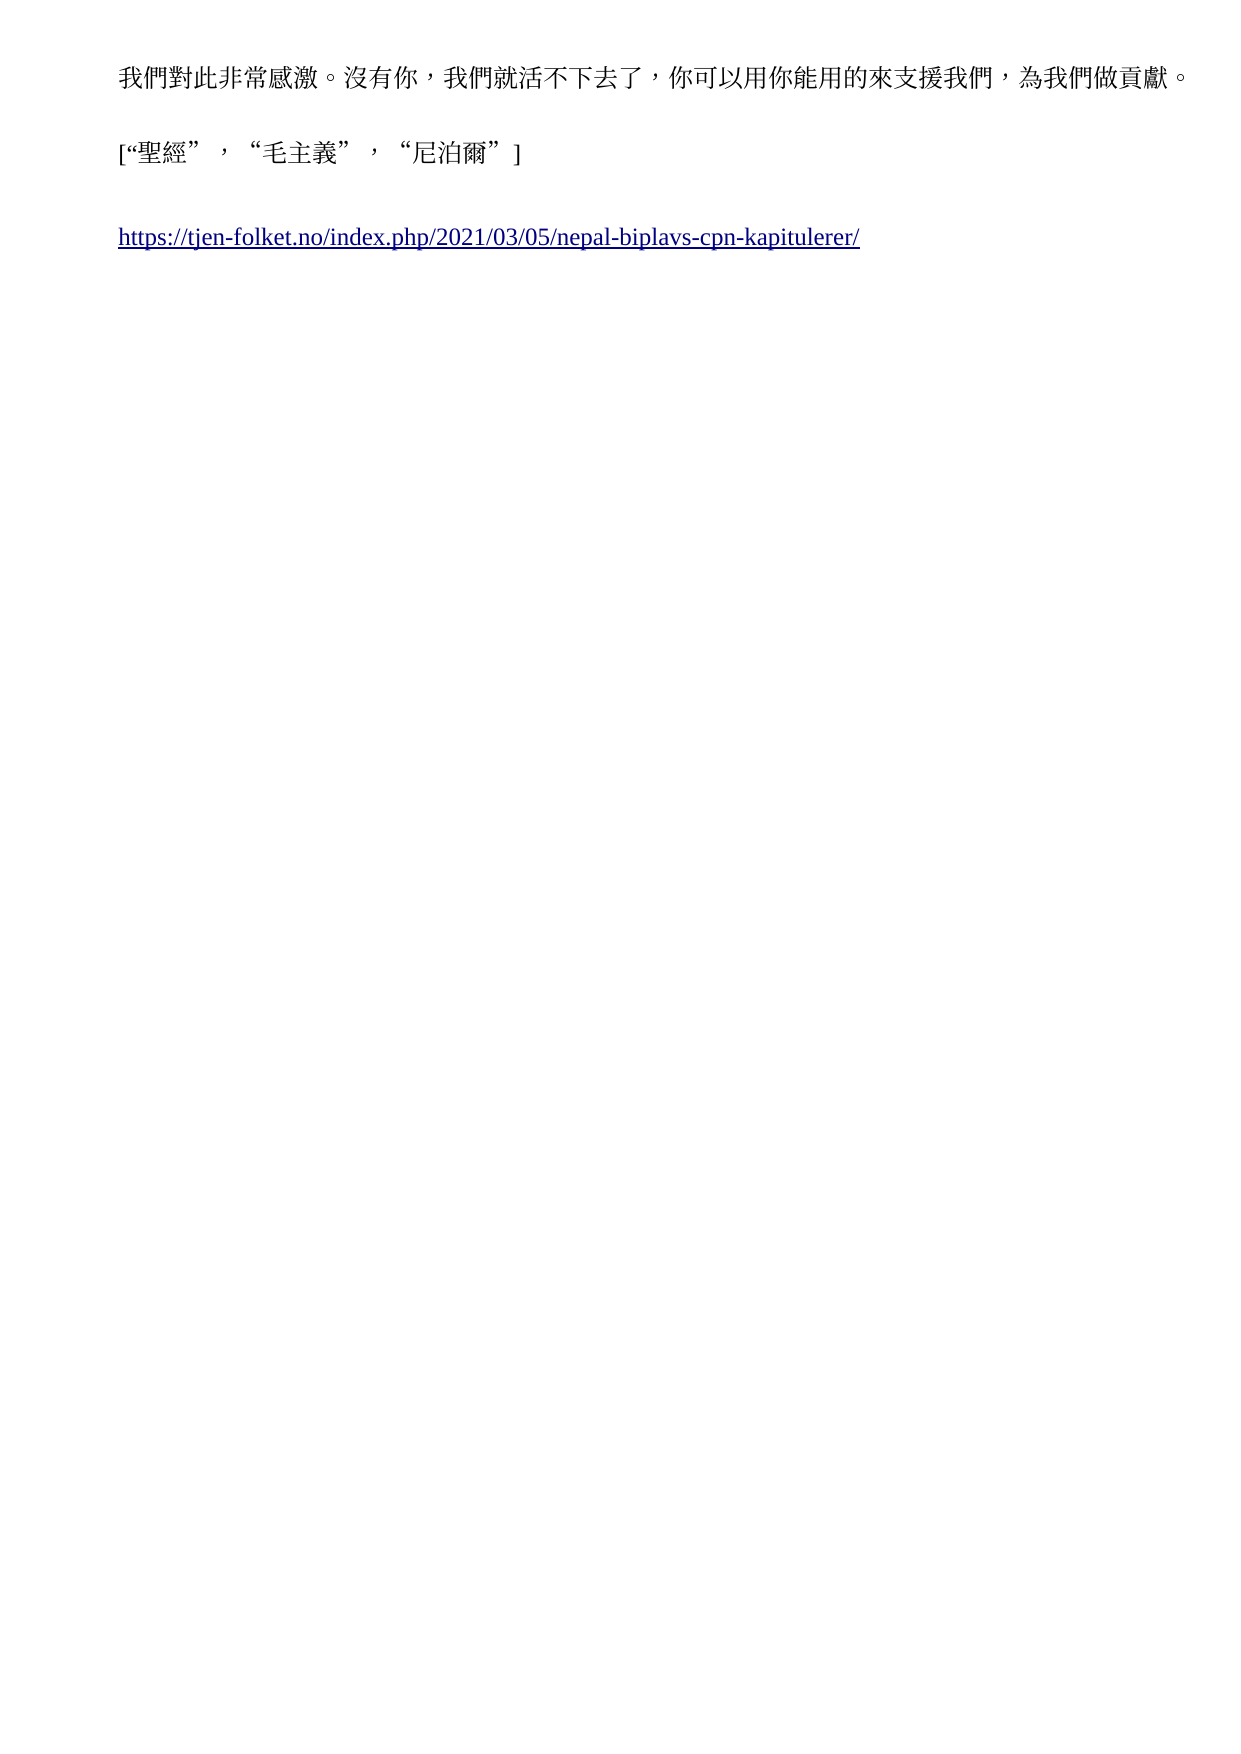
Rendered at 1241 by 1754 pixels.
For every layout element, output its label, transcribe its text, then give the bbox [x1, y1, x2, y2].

text https://tjen-folket.no/index.php/2021/03/05/nepal-biplavs-cpn-kapitulerer/ [118, 189, 1181, 251]
text 2021-03-05T20:31:04+00:00 2021-03-05T20:33:30+00:00 非標定第二區 ['https://lh4.googleusercontent.com/fzIncKG8PqFjlEVIe5SlUZebwzjSmGKF6qzpSbsOHg63XV29SGI5Wr4G\u EIxrz-YSRrIPg79hNplQfmFj2ISVPnVbi7uLwFoa3gBKVeCnxQud\u vZml07hMjxHk5VtWLOguyqht'https://lh6.googleusercontent.com/fgdXBlemsR4B\u pfPoUbbGHfsvdBeas\u DQLWko2GS6\u f9ByvHqK\u cxnORAn9q7lnK3qIZTqOMtCXJa3ZiCmM96rr4SZJuMoWxP34byT-HYOX5-UpwTLQ7qHuqT8ZYSK35MSwim''https://donorbox.org/widget.js'https://donorbox.org/embed/捐贈-1'https://lh4.googleusercontent.com/fzIncKG8PqFjlEVIe5SlUZebwzjSmGKF6qzpSbsOHg63XV29SGI5Wr4G\u EIxrz-YSRrIPg79hNplQfmFj2ISVPnVbi7uLwFoa3gBKVeCnxQud\u vZml07hMjxHk5VtWLOguyqht''https://lh6.googleusercontent.com/fgdXBlemsR4B\u pfPoUbbGHfsvdBeas\u DQLWko2GS6\u f9ByvHqK\u cxnORAn9q7lnK3qIZTqOMtCXJa3ZiCmM96rr4SZJuMoWxP34byT-HYOX5-UpwTLQ7qHuqT8ZYSK35MSwim"... [“辯論”] 照片：叛徒普拉昌達講話。 一位客座作家。 這是辯論的導火索。分析和立場是作者自己的。 從1996年到2006年，尼泊爾共產黨（毛派）領導了一場先進的人口嚴苛運動。內戰被黨的領導背叛了，儘管有大量的受害者，2006年他們控制了全國大部分地區。現在又交出一個黨的領導人。 黨和革命是從1996年開始由Erkers Street Prachanda領導的，數十名革命者在戰鬥中犧牲了自己的生命。尼泊爾是世界上最貧窮的國家之一，擁有2000萬公民，與在尼泊爾有巨大影響力的兩個鄰國中國和印度相比，尼泊爾將是一個部委。 洋基帝國主義，在英帝國主義之前，在尼泊爾國內也很重，從1996年到2006年，非常參與國家對人民的反避孕藥戰爭。到2006年，普拉昌達達成了幾項外交協議，並通過與該國7個民間和小型議會政黨結盟，形成了一個共同的陣線，以對付這個腐朽的王國。國王倒臺了，普拉昌達進一步發展了人民軍隊，把武器交給了聯合國，並在議會的絞刑制度中佔得太多。 照片：在與中國在尼泊爾達成新協議後，可笑的溫和的普拉昌達離開了。 這導致了黨內的幾次分裂，但兩個第一退出黨的領導人對盲目民眾的合法參與負有很大責任。這兩位黨的領導人在學習人民的合法性方面都表現出折衷的態度，例如，他們談論的是“人民暴動”和“統一人口數量”，而不是一個非常簡單的人口。他們今天還提出了一些奇怪的帝國主義理論，表現出“和平行動”的偉大意圖，並與修正者合作。照片：尼特拉·比克拉姆·錢德（Netra Bikram Chand）姓比普拉夫，是尼共黨委書記。 據半島電視臺報道，尼共（由比普拉夫領導，出生時也叫錢德）現在已與該國政府達成和平協議。經過幾年的戰鬥和武裝行動，尼共似乎再次向官僚資本主義國家妥協。 尼泊爾“有創造力的”領導人造成的思想政治混亂，並沒有改變共產主義在尼泊爾群眾中擁有非常強大的影響力這一事實。貧窮是巨大的，國家正受到直接參與國家鬥爭的皇帝的極大壓力。10多年來，人民群眾表現出了自己的意志，人民群眾的聲名雖然通過領導的競爭得到了強烈的回報，但烈士的經驗和鮮血是不能輕易洗去的。 已經有實際的觀察者在為該國革命運動爭取新的動力，這一點我們在其他人中看到了共產黨的知識尼泊爾簽署了以下1。五月宣言“放下幻想，投入遊戲吧！2020換言之，人們的正當權利並不是徒勞的。還必須假定，它導致了2006年反應王國的垮臺，紅扇席捲了喜馬拉雅山脈。烈士的受害者將繼續活著，他們的鮮血將為新的戰鬥提供食物。 另一方面，革命黨人必須從尼泊爾的投降和背叛中吸取決定性的教訓。這總是充斥著“戰術”和“談判”。普拉昌達總是試圖把投降變成某種暫時的東西，並聲稱把人民軍併入反應性的民軍將加強而不是削弱革命。還有意識形態的不潔和“21世紀社會主義”的宣言。本世紀的“普拉昌達之路”和“我們需要一個新的綜合”，與岡薩洛總統所理解和解釋的馬克思列寧主義，主要是毛澤東主義相去甚遠。尼泊爾領導人對茅利塔尼亞和人民種族滅絕、議會政治表達和“和平行動”所散佈的混亂，揭示了他們的意識形態缺陷或早期的有意識叛國。 英雄的人民權利不可能被驅逐，但是叛徒已經毀滅了群眾的鮮血，把群眾的生命當作了討價還價的牌。他們爬上了人民的背，達到了機構能力範圍內的權力期限。在這裡，他們通過與美國、印度和中國的骯髒交易，把人民和國家賣給皇帝。永遠不能忘記，永遠不能原諒，一些左翼領導人的中心主義和妥協充分暴露了自己的性格。 內戰必須在尼泊爾重新開始，它的烈焰將吞沒在它再次遊行時的章節和叛徒，這是一個歷史規律。 工具書類 尼泊爾政府與被取締的毛派分裂組織簽署和平協議 放下幻想，投入遊戲吧！ 就當前國家和國際形勢問題採訪尼泊爾共產黨總書記。親愛的讀者！ 為人民服務媒體需要你的支援。當然，我們沒有得到任何新聞釋出會，也沒有從富有的資本家那裡得到任何幫助，比如種族主義的“另類媒體”。我們所有的支援都來自我們的讀者和革命運動。我們對此非常感激。沒有你，我們就活不下去了，你可以用你能用的來支援我們，為我們做貢獻。 [“聖經”，“毛主義”，“尼泊爾”] [118, 59, 1181, 169]
